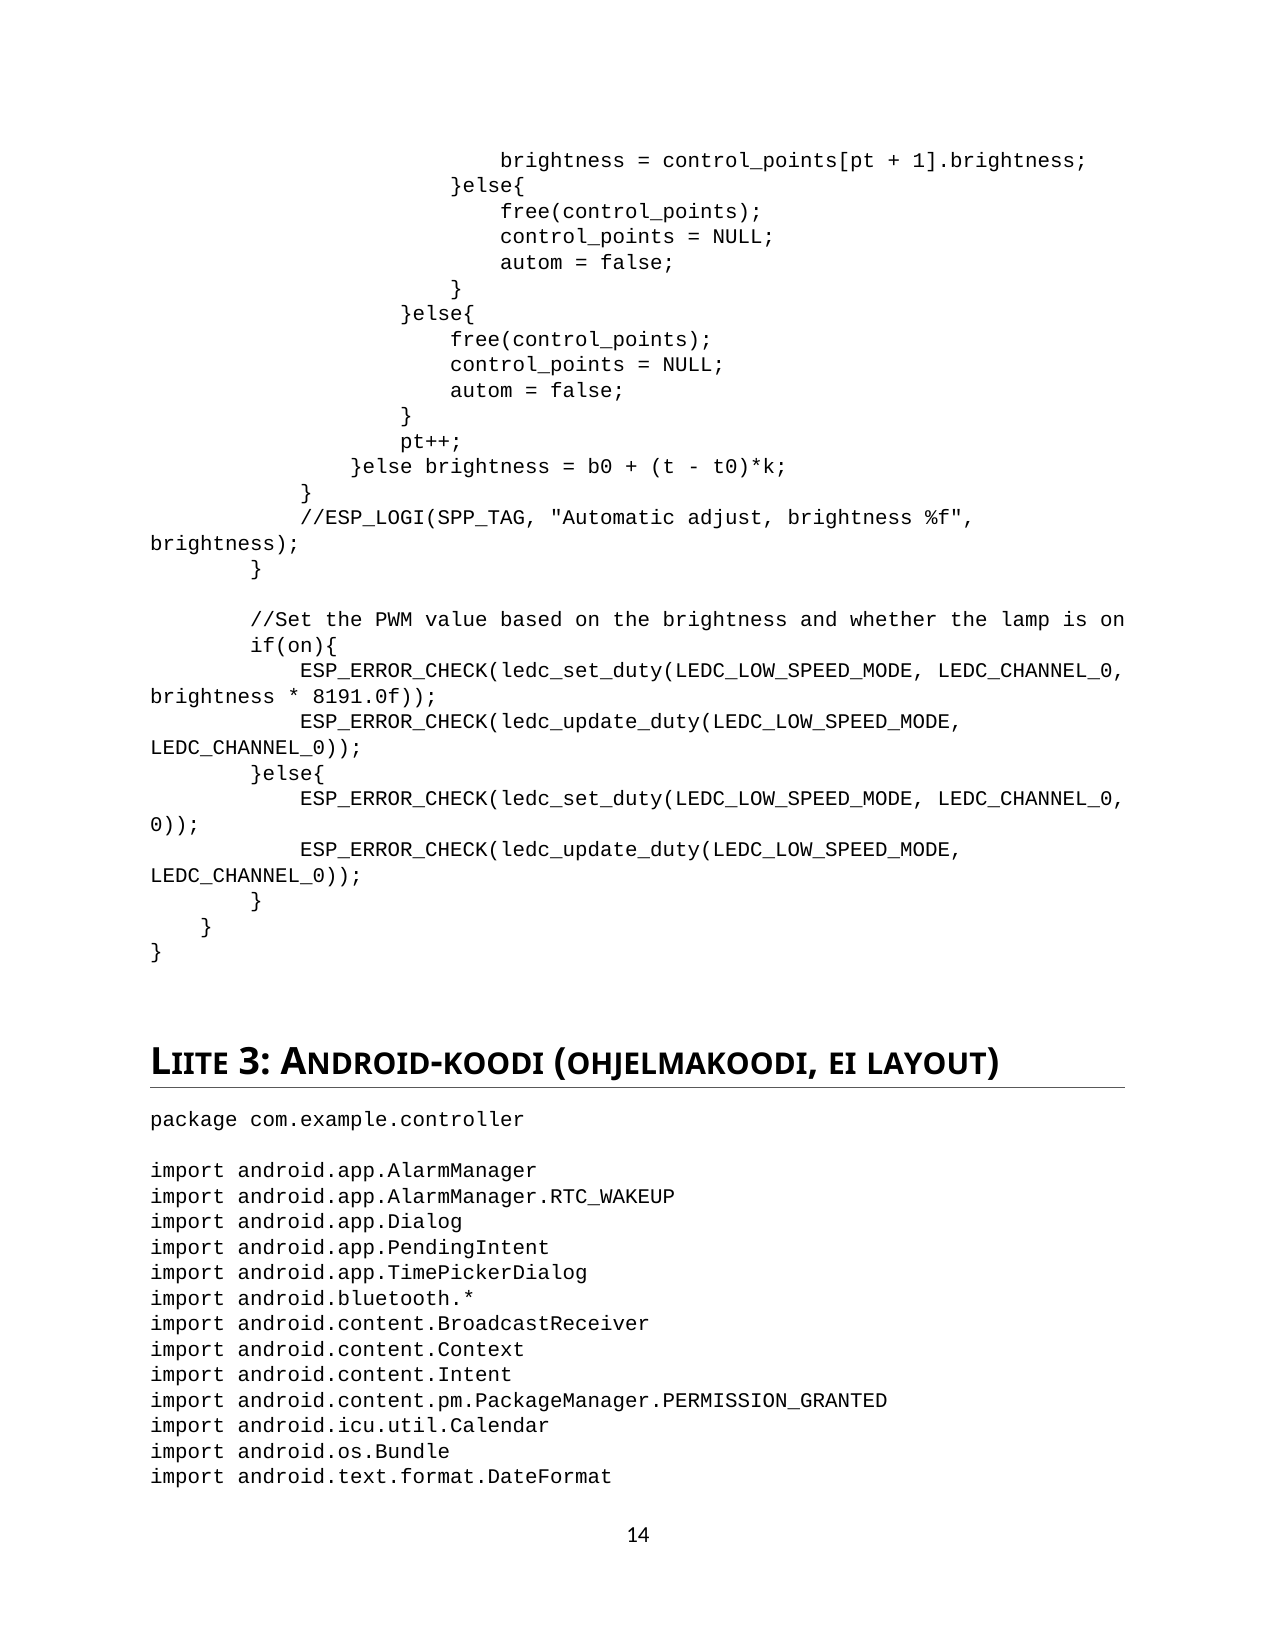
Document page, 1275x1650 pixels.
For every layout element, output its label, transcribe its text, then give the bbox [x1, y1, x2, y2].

text } [150, 890, 1125, 914]
text } [150, 558, 1125, 582]
text }else{ [150, 176, 1125, 199]
text }else{ [150, 762, 1125, 786]
text brightness = control_points[pt + 1].brightness; [150, 150, 1125, 174]
text import android.app.Dialog [150, 1211, 1125, 1235]
text import android.os.Bundle [150, 1441, 1125, 1465]
text //ESP_LOGI(SPP_TAG, "Automatic adjust, brightness %f", brightness); [150, 507, 1125, 556]
text } [150, 916, 1125, 939]
text if(on){ [150, 635, 1125, 658]
text pt++; [150, 431, 1125, 454]
text free(control_points); [150, 201, 1125, 225]
text ESP_ERROR_CHECK(ledc_update_duty(LEDC_LOW_SPEED_MODE, LEDC_CHANNEL_0)); [150, 839, 1125, 888]
text } [150, 941, 1125, 965]
text control_points = NULL; [150, 354, 1125, 378]
subtitle Liite 3: Android-koodi (ohjelmakoodi, ei layout) [150, 1034, 1125, 1087]
text ESP_ERROR_CHECK(ledc_update_duty(LEDC_LOW_SPEED_MODE, LEDC_CHANNEL_0)); [150, 711, 1125, 761]
text control_points = NULL; [150, 227, 1125, 250]
text import android.content.pm.PackageManager.PERMISSION_GRANTED [150, 1390, 1125, 1414]
text import android.app.TimePickerDialog [150, 1262, 1125, 1286]
text import android.app.PendingIntent [150, 1237, 1125, 1261]
text import android.bluetooth.* [150, 1288, 1125, 1312]
text } [150, 405, 1125, 429]
text autom = false; [150, 380, 1125, 403]
text import android.app.AlarmManager [150, 1160, 1125, 1184]
text }else{ [150, 303, 1125, 327]
text //Set the PWM value based on the brightness and whether the lamp is on [150, 609, 1125, 633]
text free(control_points); [150, 329, 1125, 352]
text }else brightness = b0 + (t - t0)*k; [150, 456, 1125, 480]
text } [150, 278, 1125, 301]
text import android.content.BroadcastReceiver [150, 1313, 1125, 1337]
text import android.text.format.DateFormat [150, 1467, 1125, 1490]
text } [150, 482, 1125, 505]
text import android.app.AlarmManager.RTC_WAKEUP [150, 1186, 1125, 1209]
text import android.content.Intent [150, 1364, 1125, 1388]
text import android.icu.util.Calendar [150, 1416, 1125, 1439]
text package com.example.controller [150, 1109, 1125, 1133]
text ESP_ERROR_CHECK(ledc_set_duty(LEDC_LOW_SPEED_MODE, LEDC_CHANNEL_0, 0)); [150, 788, 1125, 837]
text autom = false; [150, 252, 1125, 276]
text ESP_ERROR_CHECK(ledc_set_duty(LEDC_LOW_SPEED_MODE, LEDC_CHANNEL_0, brightness * 8191.0f)); [150, 660, 1125, 709]
text import android.content.Context [150, 1339, 1125, 1363]
